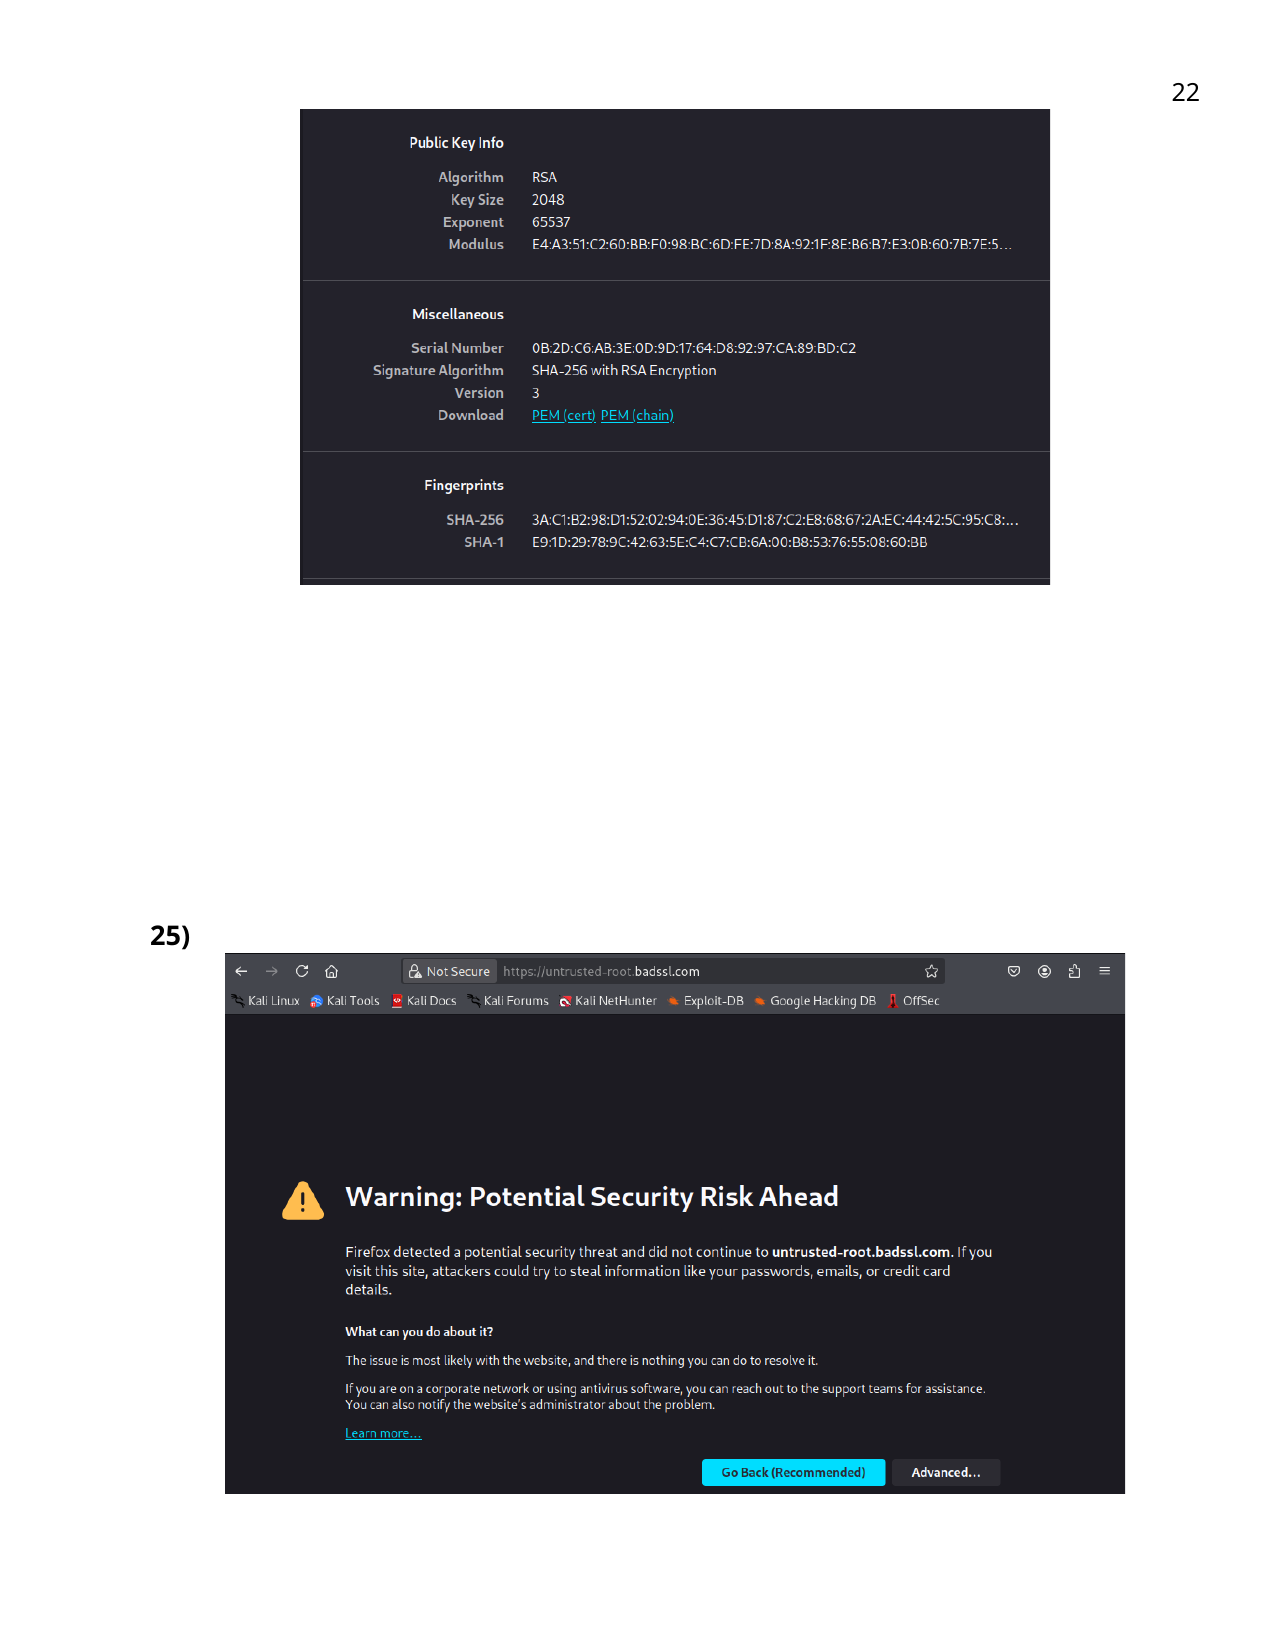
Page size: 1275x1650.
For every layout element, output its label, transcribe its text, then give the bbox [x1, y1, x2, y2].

picture [300, 109, 1050, 585]
text 25) [150, 916, 1200, 953]
picture [225, 953, 1125, 1494]
